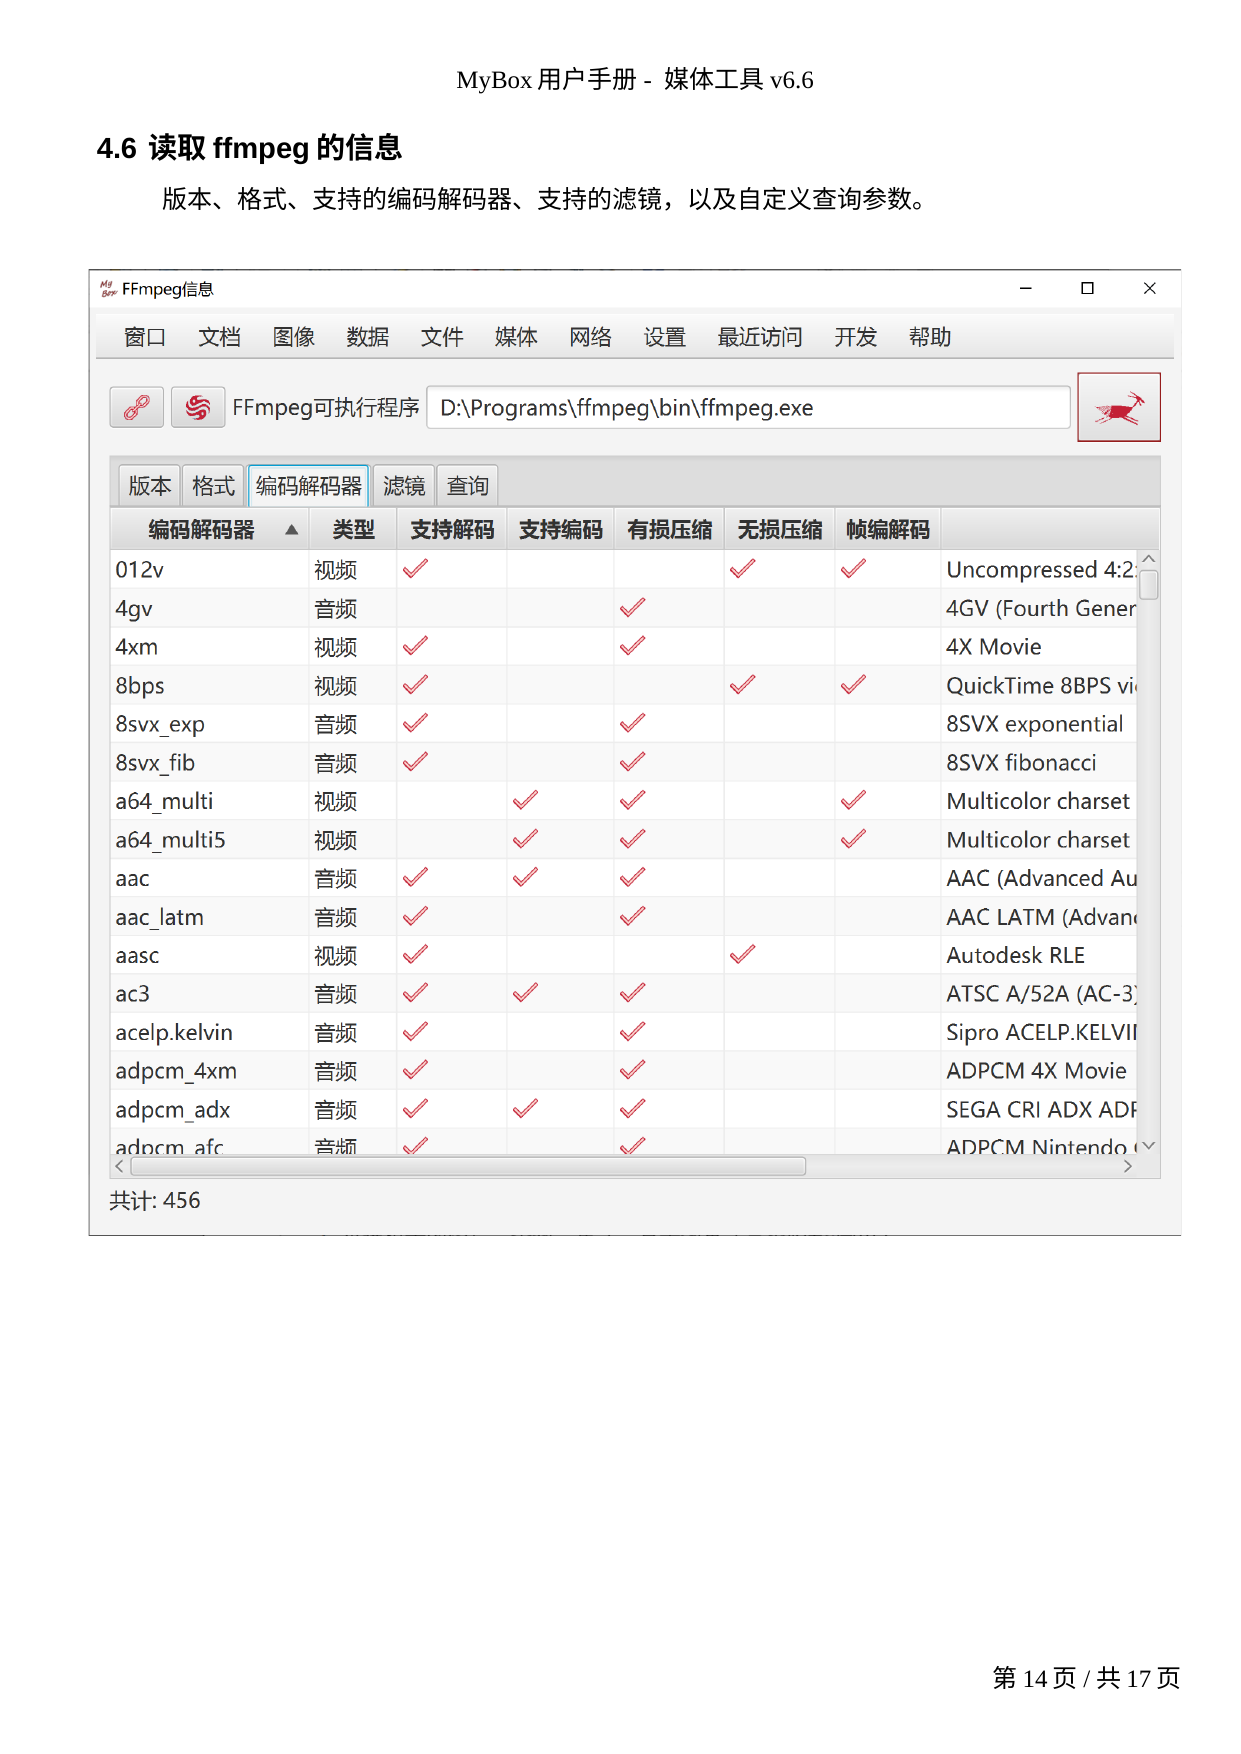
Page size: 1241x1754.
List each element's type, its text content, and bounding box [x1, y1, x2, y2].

subtitle 读取ffmpeg的信息 [88, 125, 1181, 167]
list 版本、格式、支持的编码解码器、支持的滤镜，以及自定义查询参数。 [133, 179, 1181, 216]
picture [88, 269, 1182, 1236]
